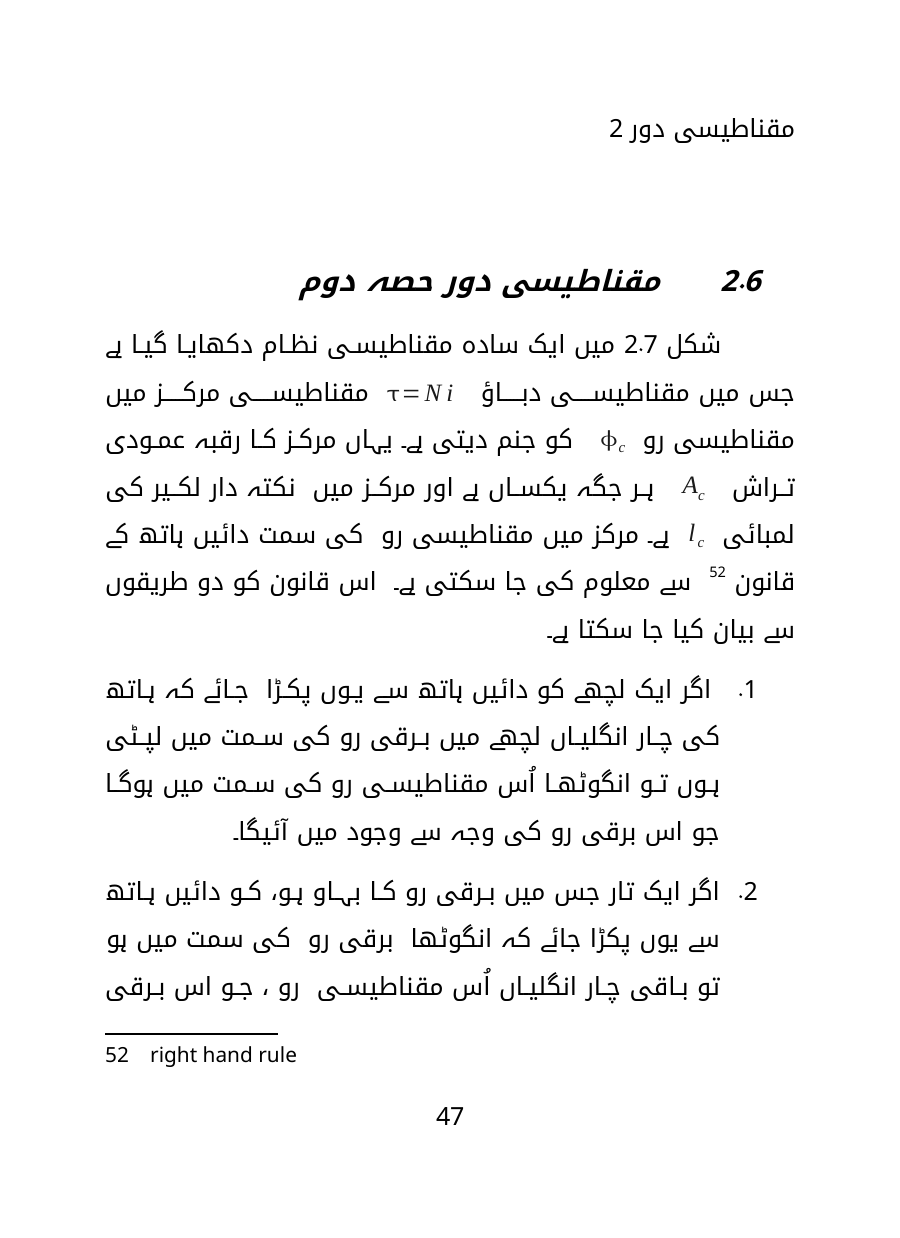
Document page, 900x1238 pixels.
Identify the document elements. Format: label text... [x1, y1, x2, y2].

text شکل 2.7 میں ایک سادہ مقناطیسی نظام دکھایا گیا ہے جس میں مقناطیسی دباؤ مقناطیسی مرکز میں مقناطیسی رو کو جنم دیتی ہے۔ یہاں مرکز کا رقبہ عمودی تراش ہر جگہ یکساں ہے اور مرکز میں نکتہ دار لکیر کی لمبائیہے۔ مرکز میں مقناطیسی رو کی سمت دائیں ہاتھ کے قانون سے معلوم کی جا سکتی ہے۔ اس قانون کو دو طریقوں سے بیان کیا جا سکتا ہے۔ [105, 322, 795, 653]
subtitle مقناطیسی دور حصہ دوم [105, 254, 720, 309]
list اگر ایک تار جس میں برقی رو کا بہاو ہو، کو دائیں ہاتھ سے یوں پکڑا جائے کہ انگوٹھا برقی رو کی سمت میں ہو تو باقی چار انگلیاں اُس مقناطیسی رو ، جو اس برقی رو کی وجہ سے وجود میں آئے، کی سمت میں لپٹی ہوں گی۔ [105, 868, 757, 1010]
text right hand rule [105, 1040, 795, 1068]
list اگر ایک لچھے کو دائیں ہاتھ سے یوں پکڑا جائے کہ ہاتھ کی چار انگلیاں لچھے میں برقی رو کی سمت میں لپٹی ہوں تو انگوٹھا اُس مقناطیسی رو کی سمت میں ہوگا جو اس برقی رو کی وجہ سے وجود میں آئیگا۔ [105, 666, 757, 856]
